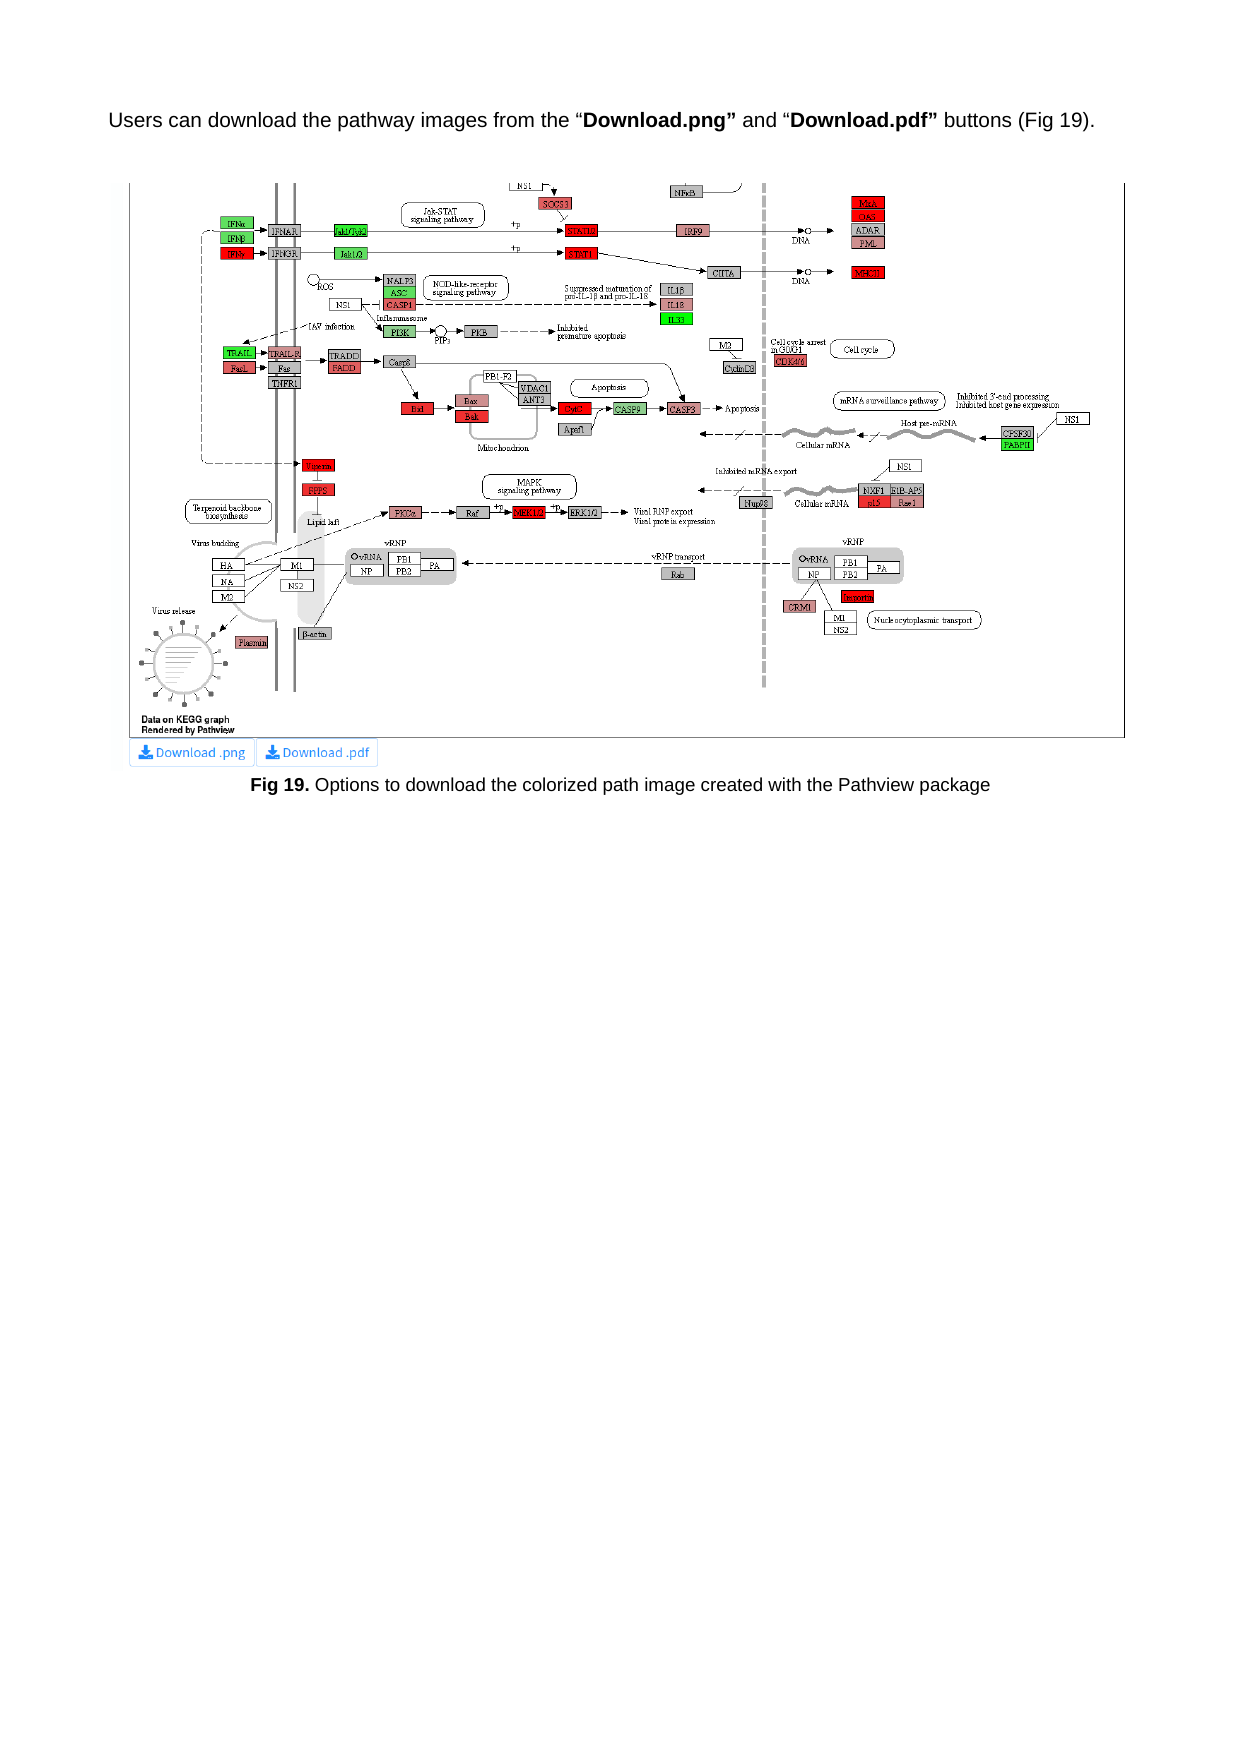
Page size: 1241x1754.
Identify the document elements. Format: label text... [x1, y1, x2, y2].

text Users can download the pathway images from the “Download.png” and “Download.pdf” buttons (Fig 19). [108, 108, 1132, 132]
picture [110, 183, 1130, 771]
text Fig 19. Options to download the colorized path image created with the Pathview package [108, 183, 1132, 795]
